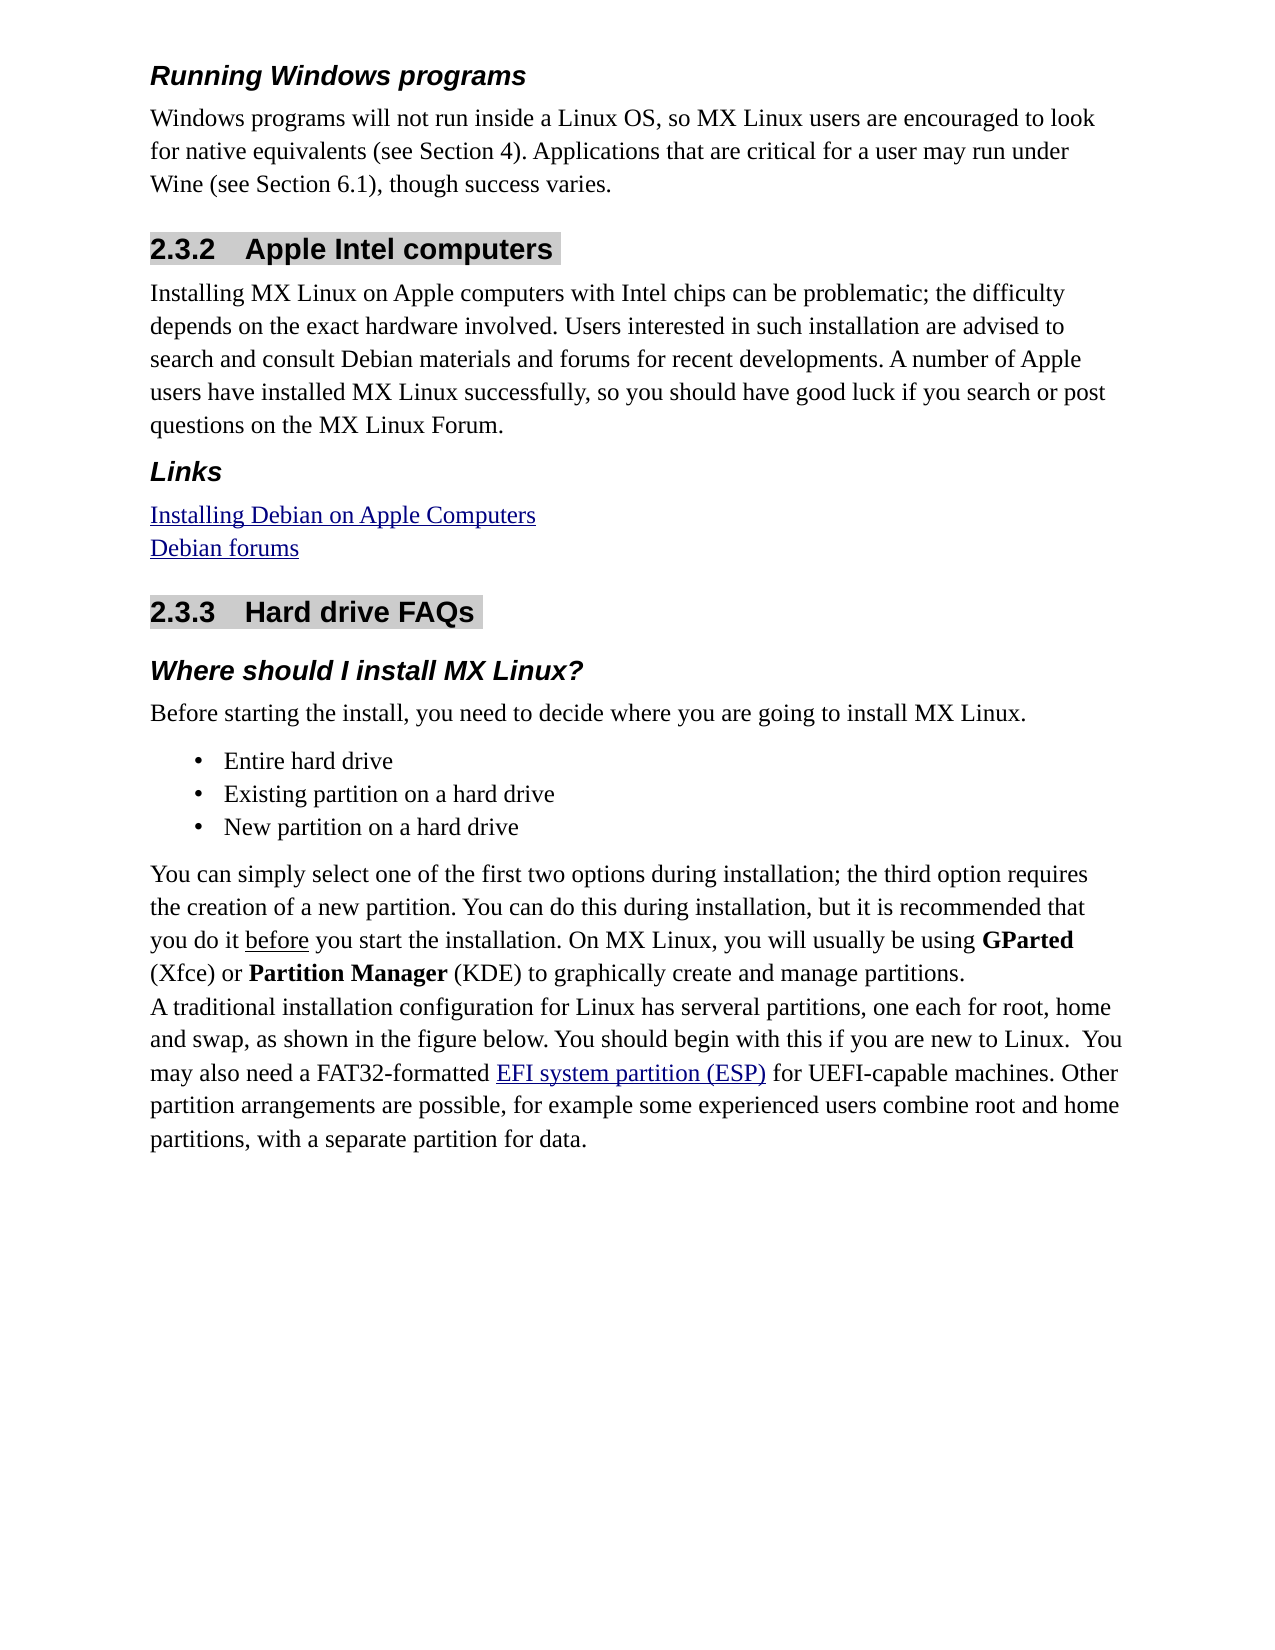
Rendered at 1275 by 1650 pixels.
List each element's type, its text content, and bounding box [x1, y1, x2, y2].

text Installing MX Linux on Apple computers with Intel chips can be problematic; the difficulty depends on the exact hardware involved. Users interested in such installation are advised to search and consult Debian materials and forums for recent developments. A number of Apple users have installed MX Linux successfully, so you should have good luck if you search or post questions on the MX Linux Forum. [150, 278, 1125, 439]
list Entire hard drive [194, 746, 1125, 774]
subtitle Where should I install MX Linux? [150, 654, 1125, 686]
text Installing Debian on Apple Computers [150, 500, 1125, 529]
subtitle 2.3.2 Apple Intel computers [561, 232, 1125, 265]
subtitle Running Windows programs [150, 59, 1125, 91]
list Existing partition on a hard drive [194, 779, 1125, 808]
text Before starting the install, you need to decide where you are going to install MX Linux. [150, 698, 1125, 727]
text You can simply select one of the first two options during installation; the third option requires the creation of a new partition. You can do this during installation, but it is recommended that you do it before you start the installation. On MX Linux, you will usually be using GParted (Xfce) or Partition Manager (KDE) to graphically create and manage partitions. [150, 859, 1125, 987]
subtitle 2.3.3 Hard drive FAQs [483, 595, 1125, 629]
text A traditional installation configuration for Linux has serveral partitions, one each for root, home and swap, as shown in the figure below. You should begin with this if you are new to Linux. You may also need a FAT32-formatted EFI system partition (ESP) for UEFI-capable machines. Other partition arrangements are possible, for example some experienced users combine root and home partitions, with a separate partition for data. [150, 992, 1125, 1152]
text Debian forums [150, 533, 1125, 562]
text Windows programs will not run inside a Linux OS, so MX Linux users are encouraged to look for native equivalents (see Section 4). Applications that are critical for a user may run under Wine (see Section 6.1), though success varies. [150, 103, 1125, 198]
list New partition on a hard drive [194, 812, 1125, 841]
subtitle Links [150, 456, 1125, 487]
